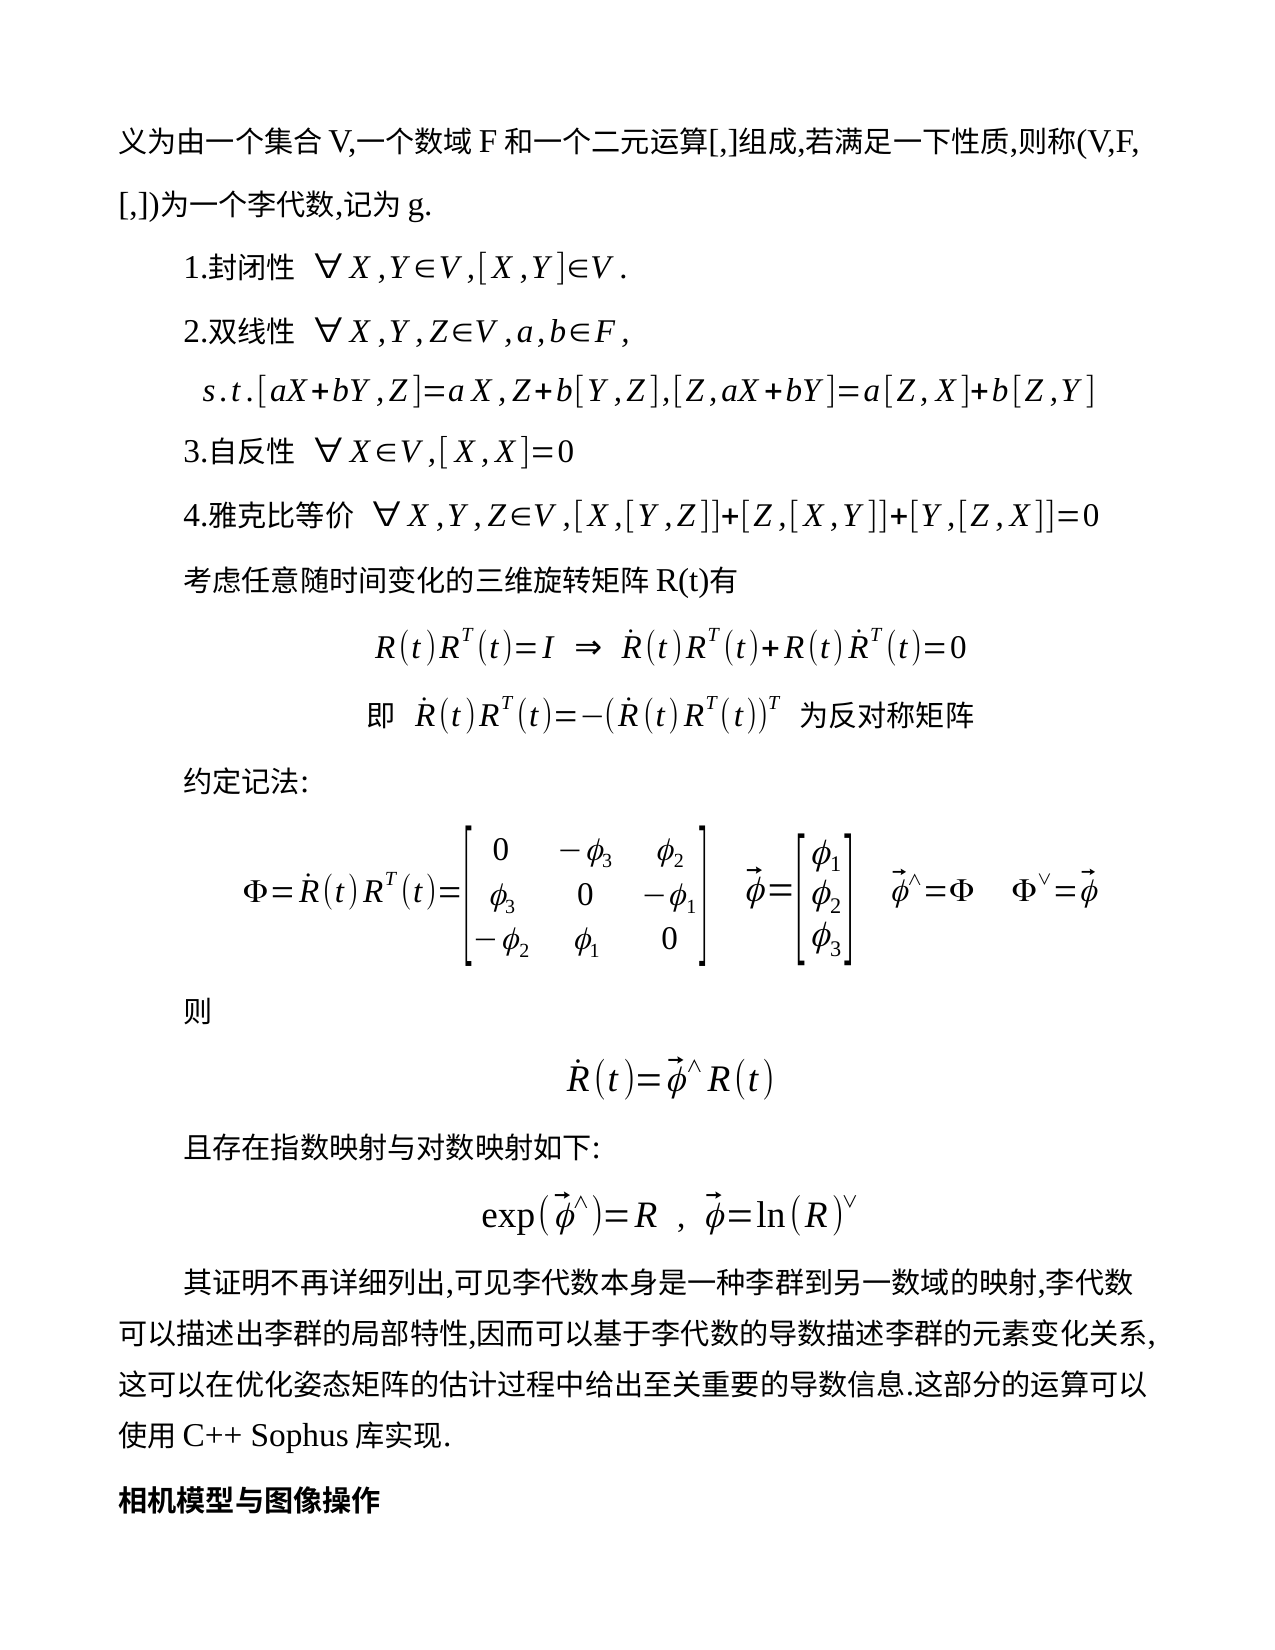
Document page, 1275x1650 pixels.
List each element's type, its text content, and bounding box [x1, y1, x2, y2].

text 且存在指数映射与对数映射如下: [118, 1124, 1157, 1166]
text 2.双线性 [118, 308, 1157, 351]
text 即为反对称矩阵 [118, 692, 1157, 736]
text 则 [118, 988, 1157, 1031]
text 4.雅克比等价 [118, 492, 1157, 534]
text 义为由一个集合V,一个数域F和一个二元运算[,]组成,若满足一下性质,则称(V,F,[,])为一个李代数,记为g. [118, 118, 1157, 224]
text 1.封闭性 [118, 245, 1157, 287]
text ⇒ [118, 623, 1157, 668]
text 相机模型与图像操作 [118, 1477, 1157, 1520]
text 3.自反性 [118, 429, 1157, 471]
text 其证明不再详细列出,可见李代数本身是一种李群到另一数域的映射,李代数可以描述出李群的局部特性,因而可以基于李代数的导数描述李群的元素变化关系,这可以在优化姿态矩阵的估计过程中给出至关重要的导数信息.这部分的运算可以使用C++ Sophus库实现. [118, 1260, 1157, 1454]
text 考虑任意随时间变化的三维旋转矩阵R(t)有 [118, 558, 1157, 600]
text 约定记法: [118, 759, 1157, 801]
text , [118, 1189, 1157, 1238]
